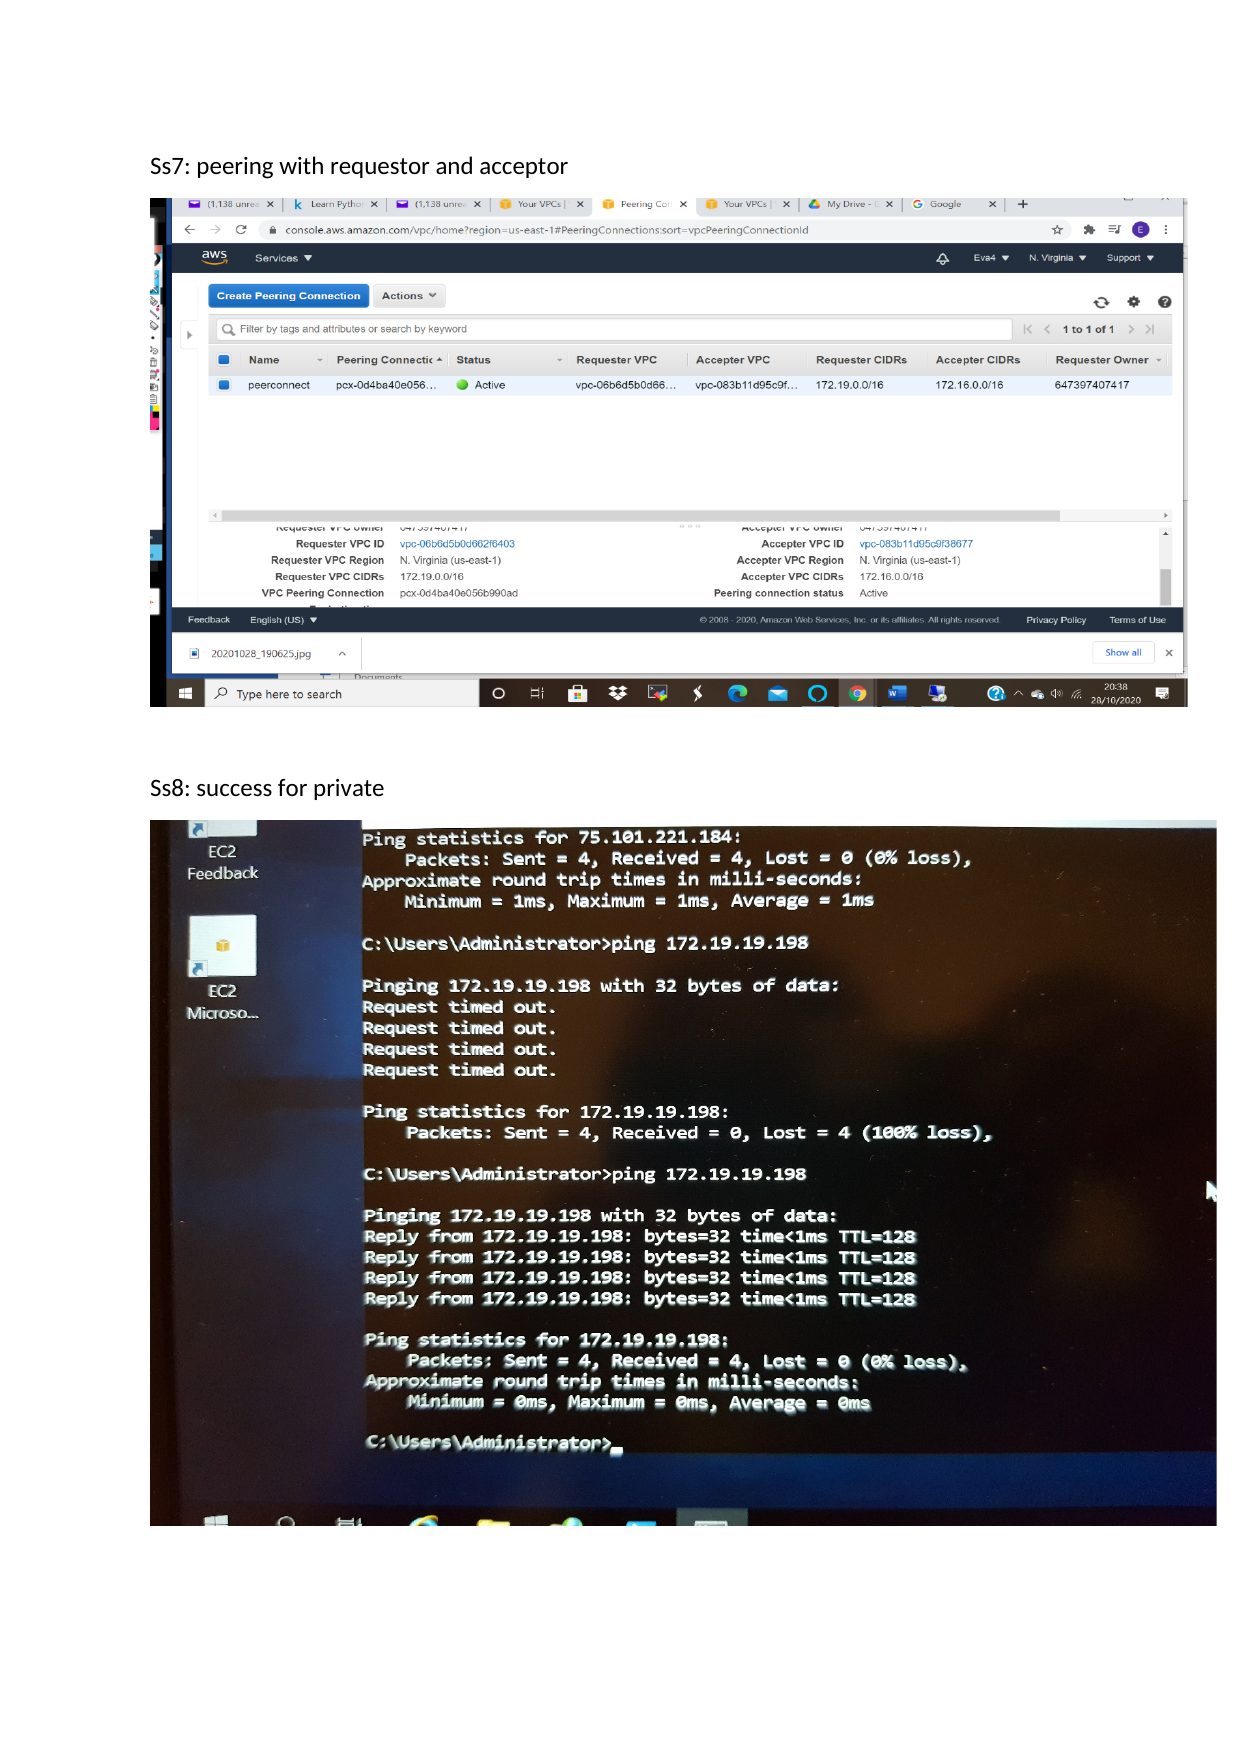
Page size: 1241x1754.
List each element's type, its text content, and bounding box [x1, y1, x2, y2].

text Ss7: peering with requestor and acceptor [150, 150, 1090, 181]
text Ss8: success for private [150, 772, 1090, 802]
